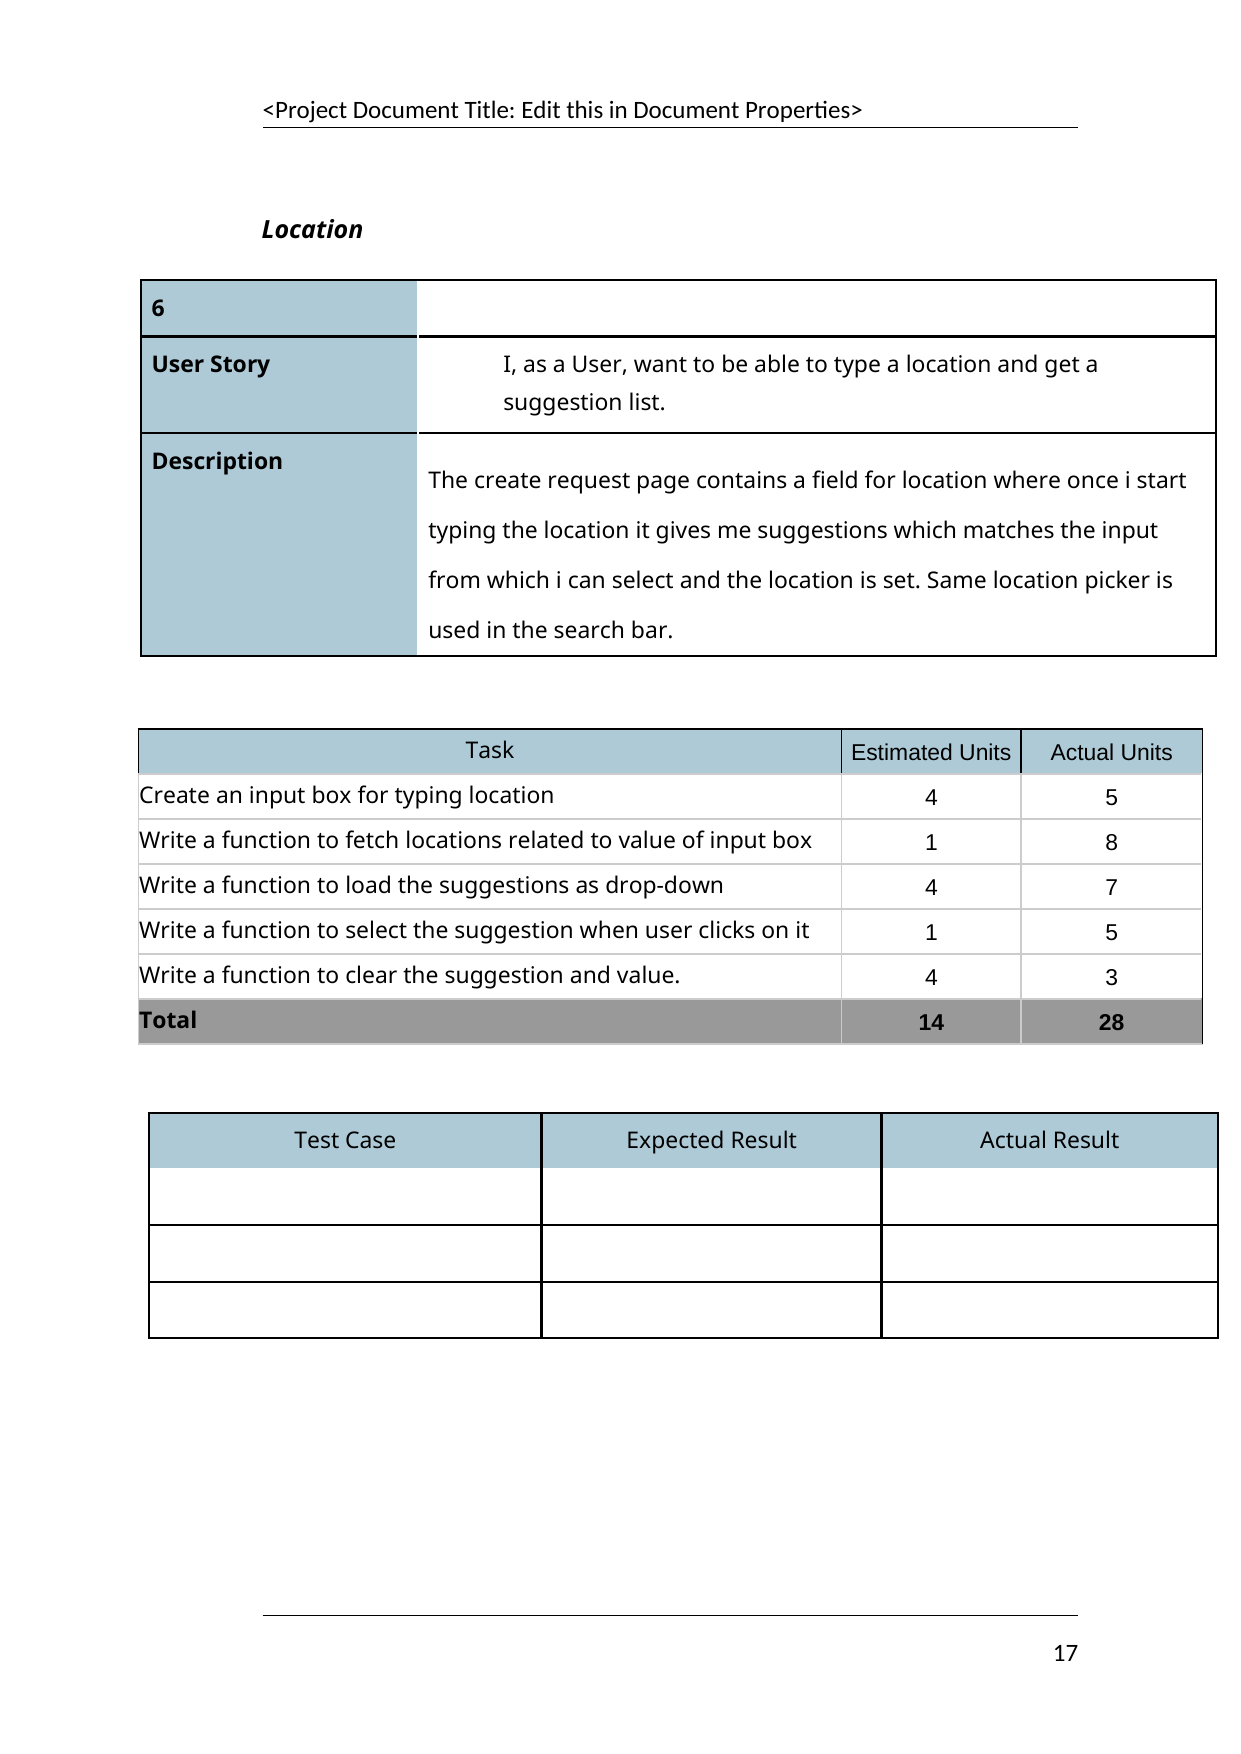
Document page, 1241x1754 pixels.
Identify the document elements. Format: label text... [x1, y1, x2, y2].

subtitle Location [261, 195, 1078, 245]
table_cell 4 [842, 865, 1020, 908]
table_cell [150, 1226, 540, 1281]
table_header 6 [142, 281, 417, 335]
table_header Test Case [150, 1114, 540, 1168]
table_cell [543, 1283, 880, 1337]
table_cell Write a function to fetch locations related to value of input box [139, 820, 841, 863]
table_header Expected Result [543, 1114, 880, 1168]
table_cell [883, 1170, 1217, 1224]
table_cell [543, 1226, 880, 1281]
table_header Actual Units [1022, 730, 1202, 773]
table_cell I, as a User, want to be able to type a location and get a suggestion list. [419, 338, 1215, 432]
table_cell Create an input box for typing location [139, 775, 841, 818]
table_header [419, 281, 1215, 335]
table_cell [150, 1283, 540, 1337]
table_cell Description [142, 434, 417, 655]
table_cell The create request page contains a field for location where once i start typing the location it gives me suggestions which matches the input from which i can select and the location is set. Same location picker is used in the search bar. [419, 434, 1215, 655]
table_cell 4 [842, 955, 1020, 998]
table_header Task [139, 730, 841, 773]
table_cell Write a function to load the suggestions as drop-down [139, 865, 841, 908]
table_cell [883, 1226, 1217, 1281]
table_cell 5 [1022, 908, 1202, 953]
table_cell 14 [842, 1000, 1020, 1043]
table_cell Write a function to select the suggestion when user clicks on it [139, 910, 841, 953]
table_cell 4 [842, 775, 1020, 818]
table_cell 1 [842, 910, 1020, 953]
table_cell 7 [1022, 863, 1202, 908]
table_cell [543, 1170, 880, 1224]
table_cell [883, 1283, 1217, 1337]
table_cell [150, 1170, 540, 1224]
table_cell 8 [1022, 818, 1202, 863]
table_cell Write a function to clear the suggestion and value. [139, 955, 841, 998]
table_header Estimated Units [842, 730, 1020, 773]
table_cell 28 [1022, 998, 1202, 1043]
table_cell User Story [142, 338, 417, 432]
table_cell Total [139, 1000, 841, 1043]
table_header Actual Result [883, 1114, 1217, 1168]
table_cell 1 [842, 820, 1020, 863]
table_cell 3 [1022, 953, 1202, 998]
table_cell 5 [1022, 773, 1202, 818]
